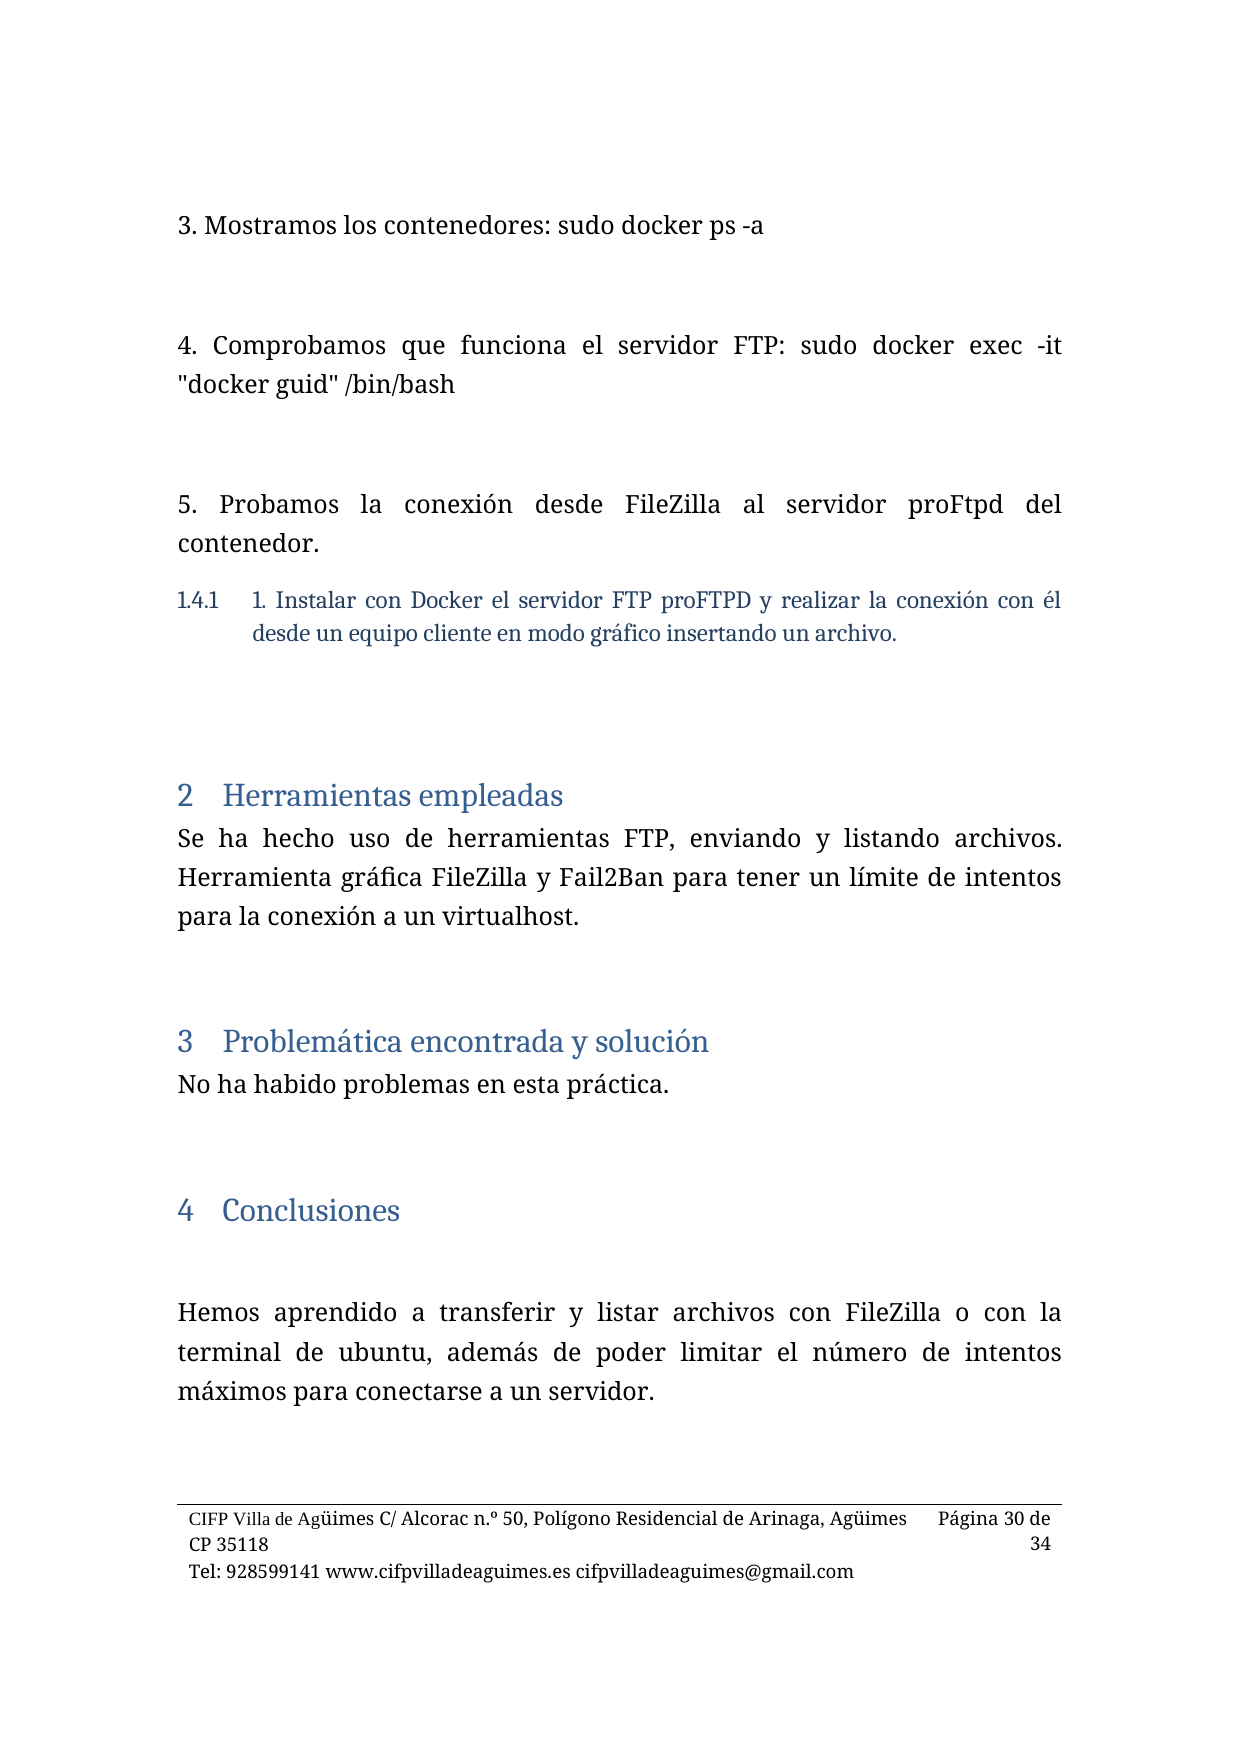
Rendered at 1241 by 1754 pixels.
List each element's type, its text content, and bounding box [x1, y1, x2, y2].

subtitle Conclusiones [177, 1191, 1063, 1229]
text 3. Mostramos los contenedores: sudo docker ps -a [177, 208, 1063, 242]
text Se ha hecho uso de herramientas FTP, enviando y listando archivos. Herramienta gráfica FileZilla y Fail2Ban para tener un límite de intentos para la conexión a un virtualhost. [177, 820, 1063, 933]
text Hemos aprendido a transferir y listar archivos con FileZilla o con la terminal de ubuntu, además de poder limitar el número de intentos máximos para conectarse a un servidor. [177, 1295, 1063, 1407]
text No ha habido problemas en esta práctica. [177, 1067, 1063, 1101]
subtitle Problemática encontrada y solución [177, 1023, 1063, 1061]
subtitle 1. Instalar con Docker el servidor FTP proFTPD y realizar la conexión con él desde un equipo cliente en modo gráfico insertando un archivo. [177, 586, 1063, 648]
subtitle Herramientas empleadas [177, 776, 1063, 814]
text 5. Probamos la conexión desde FileZilla al servidor proFtpd del contenedor. [177, 487, 1063, 560]
text 4. Comprobamos que funciona el servidor FTP: sudo docker exec -it "docker guid" /bin/bash [177, 328, 1063, 401]
